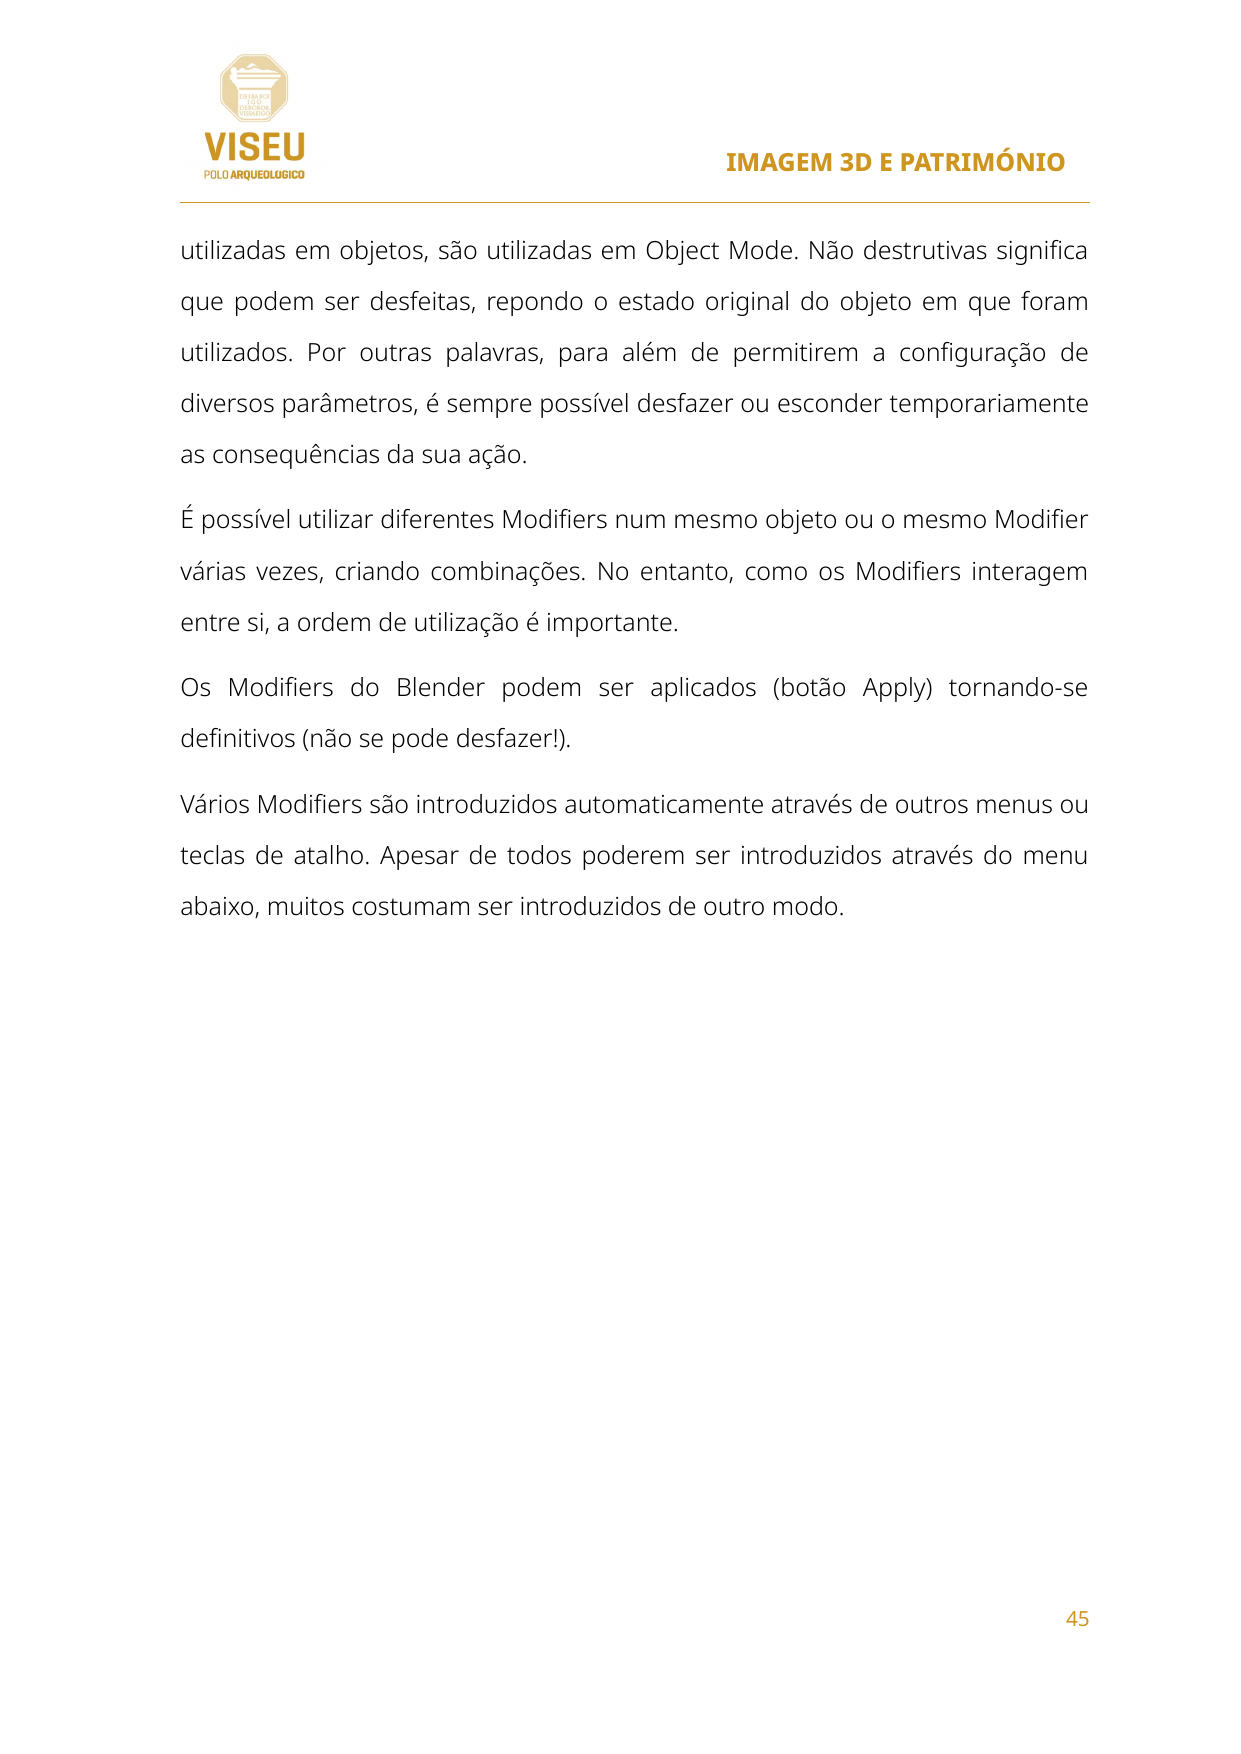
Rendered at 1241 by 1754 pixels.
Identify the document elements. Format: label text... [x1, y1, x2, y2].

text Os Modifiers do Blender podem ser aplicados (botão Apply) tornando-se definitivos (não se pode desfazer!). [180, 670, 1090, 755]
text Vários Modifiers são introduzidos automaticamente através de outros menus ou teclas de atalho. Apesar de todos poderem ser introduzidos através do menu abaixo, muitos costumam ser introduzidos de outro modo. [180, 787, 1090, 923]
text utilizadas em objetos, são utilizadas em Object Mode. Não destrutivas significa que podem ser desfeitas, repondo o estado original do objeto em que foram utilizados. Por outras palavras, para além de permitirem a configuração de diversos parâmetros, é sempre possível desfazer ou esconder temporariamente as consequências da sua ação. [180, 232, 1090, 471]
text É possível utilizar diferentes Modifiers num mesmo objeto ou o mesmo Modifier várias vezes, criando combinações. No entanto, como os Modifiers interagem entre si, a ordem de utilização é importante. [180, 502, 1090, 638]
